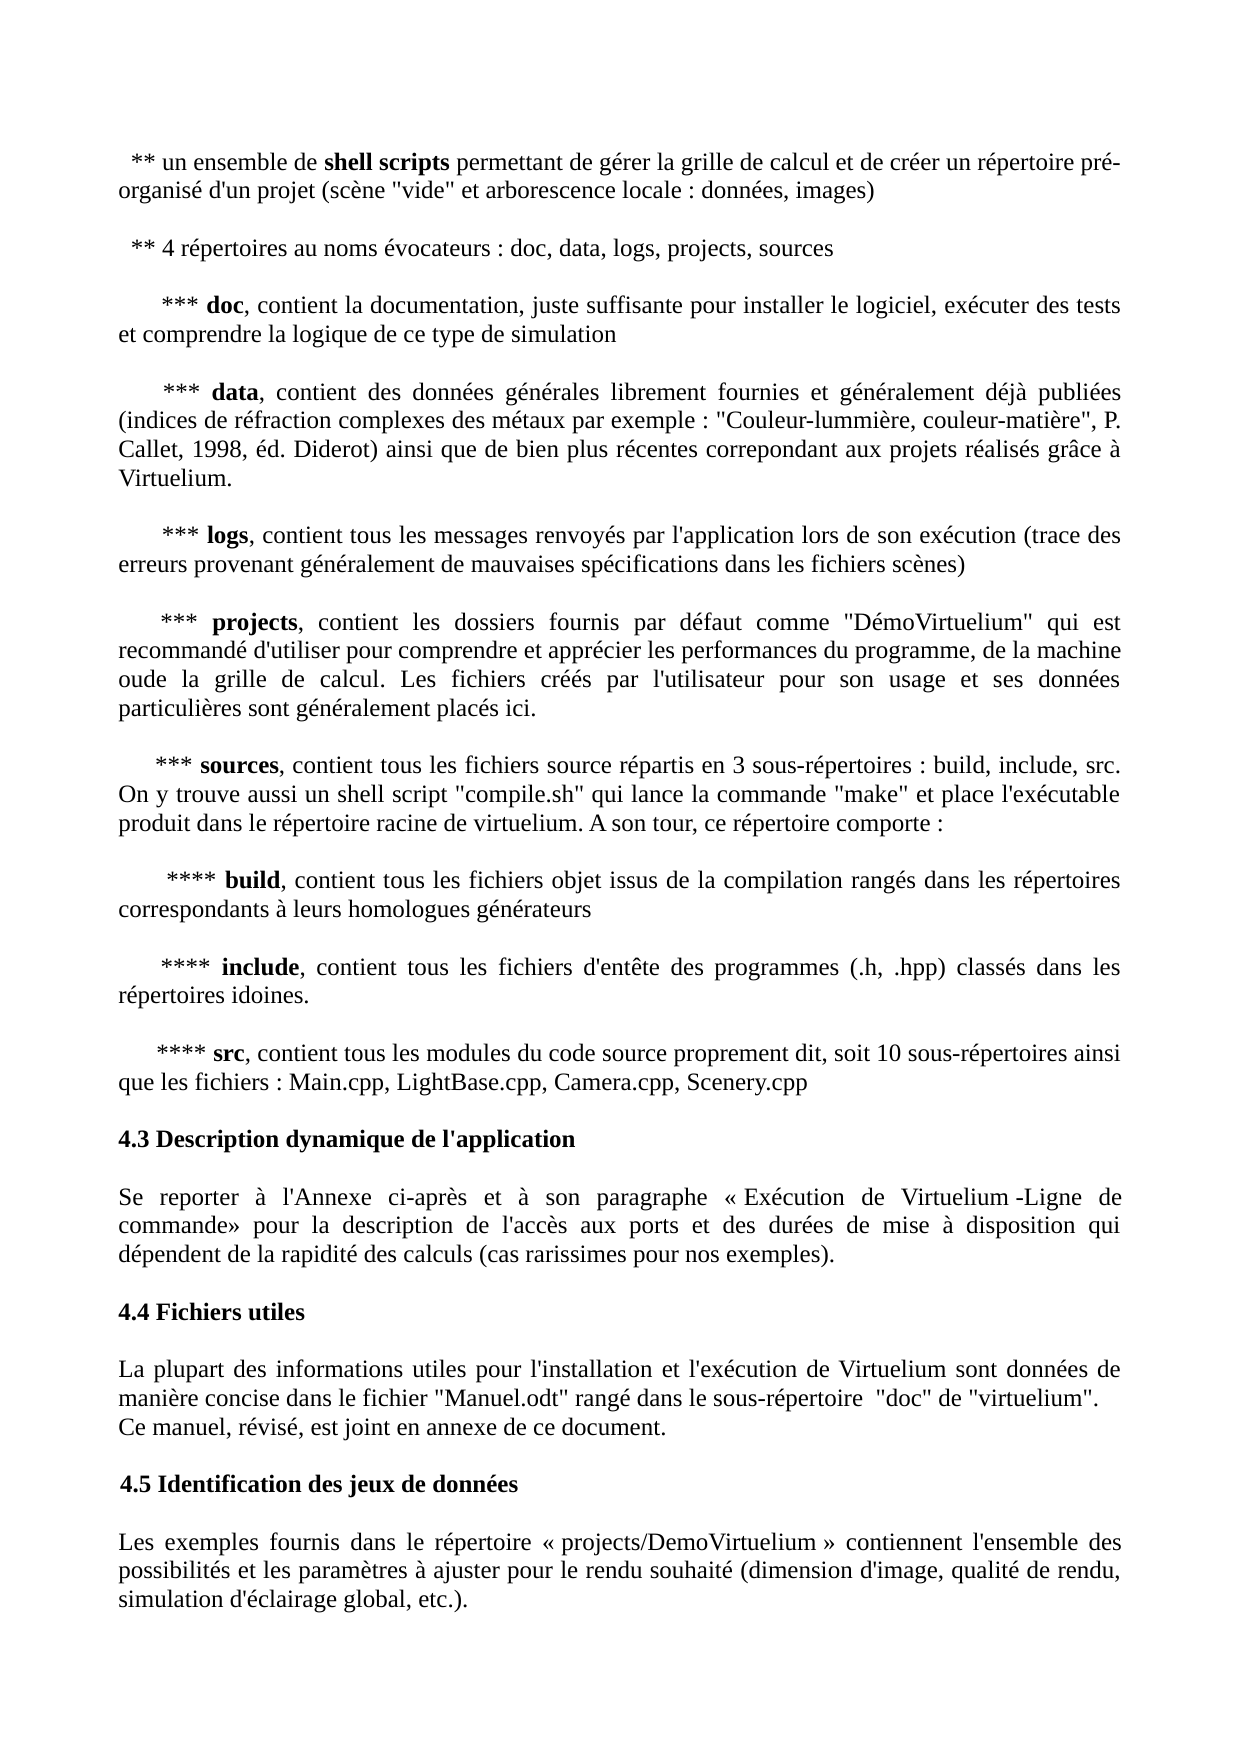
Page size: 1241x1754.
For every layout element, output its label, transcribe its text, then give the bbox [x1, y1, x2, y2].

text ** un ensemble de shell scripts permettant de gérer la grille de calcul et de créer un répertoire pré-organisé d'un projet (scène "vide" et arborescence locale : données, images) [118, 147, 1122, 204]
text La plupart des informations utiles pour l'installation et l'exécution de Virtuelium sont données de manière concise dans le fichier "Manuel.odt" rangé dans le sous-répertoire "doc" de "virtuelium". [118, 1354, 1122, 1412]
list 4.5 Identification des jeux de données [120, 1469, 1122, 1498]
text **** include, contient tous les fichiers d'entête des programmes (.h, .hpp) classés dans les répertoires idoines. [118, 952, 1122, 1009]
text 4.3 Description dynamique de l'application [118, 1124, 1122, 1153]
text **** src, contient tous les modules du code source proprement dit, soit 10 sous-répertoires ainsi que les fichiers : Main.cpp, LightBase.cpp, Camera.cpp, Scenery.cpp [118, 1038, 1122, 1096]
text *** data, contient des données générales librement fournies et généralement déjà publiées (indices de réfraction complexes des métaux par exemple : "Couleur-lummière, couleur-matière", P. Callet, 1998, éd. Diderot) ainsi que de bien plus récentes correpondant aux projets réalisés grâce à Virtuelium. [118, 377, 1122, 492]
text *** projects, contient les dossiers fournis par défaut comme "DémoVirtuelium" qui est recommandé d'utiliser pour comprendre et apprécier les performances du programme, de la machine oude la grille de calcul. Les fichiers créés par l'utilisateur pour son usage et ses données particulières sont généralement placés ici. [118, 607, 1122, 722]
text *** sources, contient tous les fichiers source répartis en 3 sous-répertoires : build, include, src. On y trouve aussi un shell script "compile.sh" qui lance la commande "make" et place l'exécutable produit dans le répertoire racine de virtuelium. A son tour, ce répertoire comporte : [118, 751, 1122, 837]
text 4.4 Fichiers utiles [118, 1297, 1122, 1326]
text *** doc, contient la documentation, juste suffisante pour installer le logiciel, exécuter des tests et comprendre la logique de ce type de simulation [118, 291, 1122, 348]
text *** logs, contient tous les messages renvoyés par l'application lors de son exécution (trace des erreurs provenant généralement de mauvaises spécifications dans les fichiers scènes) [118, 521, 1122, 578]
text Se reporter à l'Annexe ci-après et à son paragraphe « Exécution de Virtuelium -Ligne de commande» pour la description de l'accès aux ports et des durées de mise à disposition qui dépendent de la rapidité des calculs (cas rarissimes pour nos exemples). [118, 1182, 1122, 1268]
text Les exemples fournis dans le répertoire « projects/DemoVirtuelium » contiennent l'ensemble des possibilités et les paramètres à ajuster pour le rendu souhaité (dimension d'image, qualité de rendu, simulation d'éclairage global, etc.). [118, 1527, 1122, 1613]
text **** build, contient tous les fichiers objet issus de la compilation rangés dans les répertoires correspondants à leurs homologues générateurs [118, 866, 1122, 923]
text ** 4 répertoires au noms évocateurs : doc, data, logs, projects, sources [118, 233, 1122, 262]
text Ce manuel, révisé, est joint en annexe de ce document. [118, 1412, 1122, 1441]
